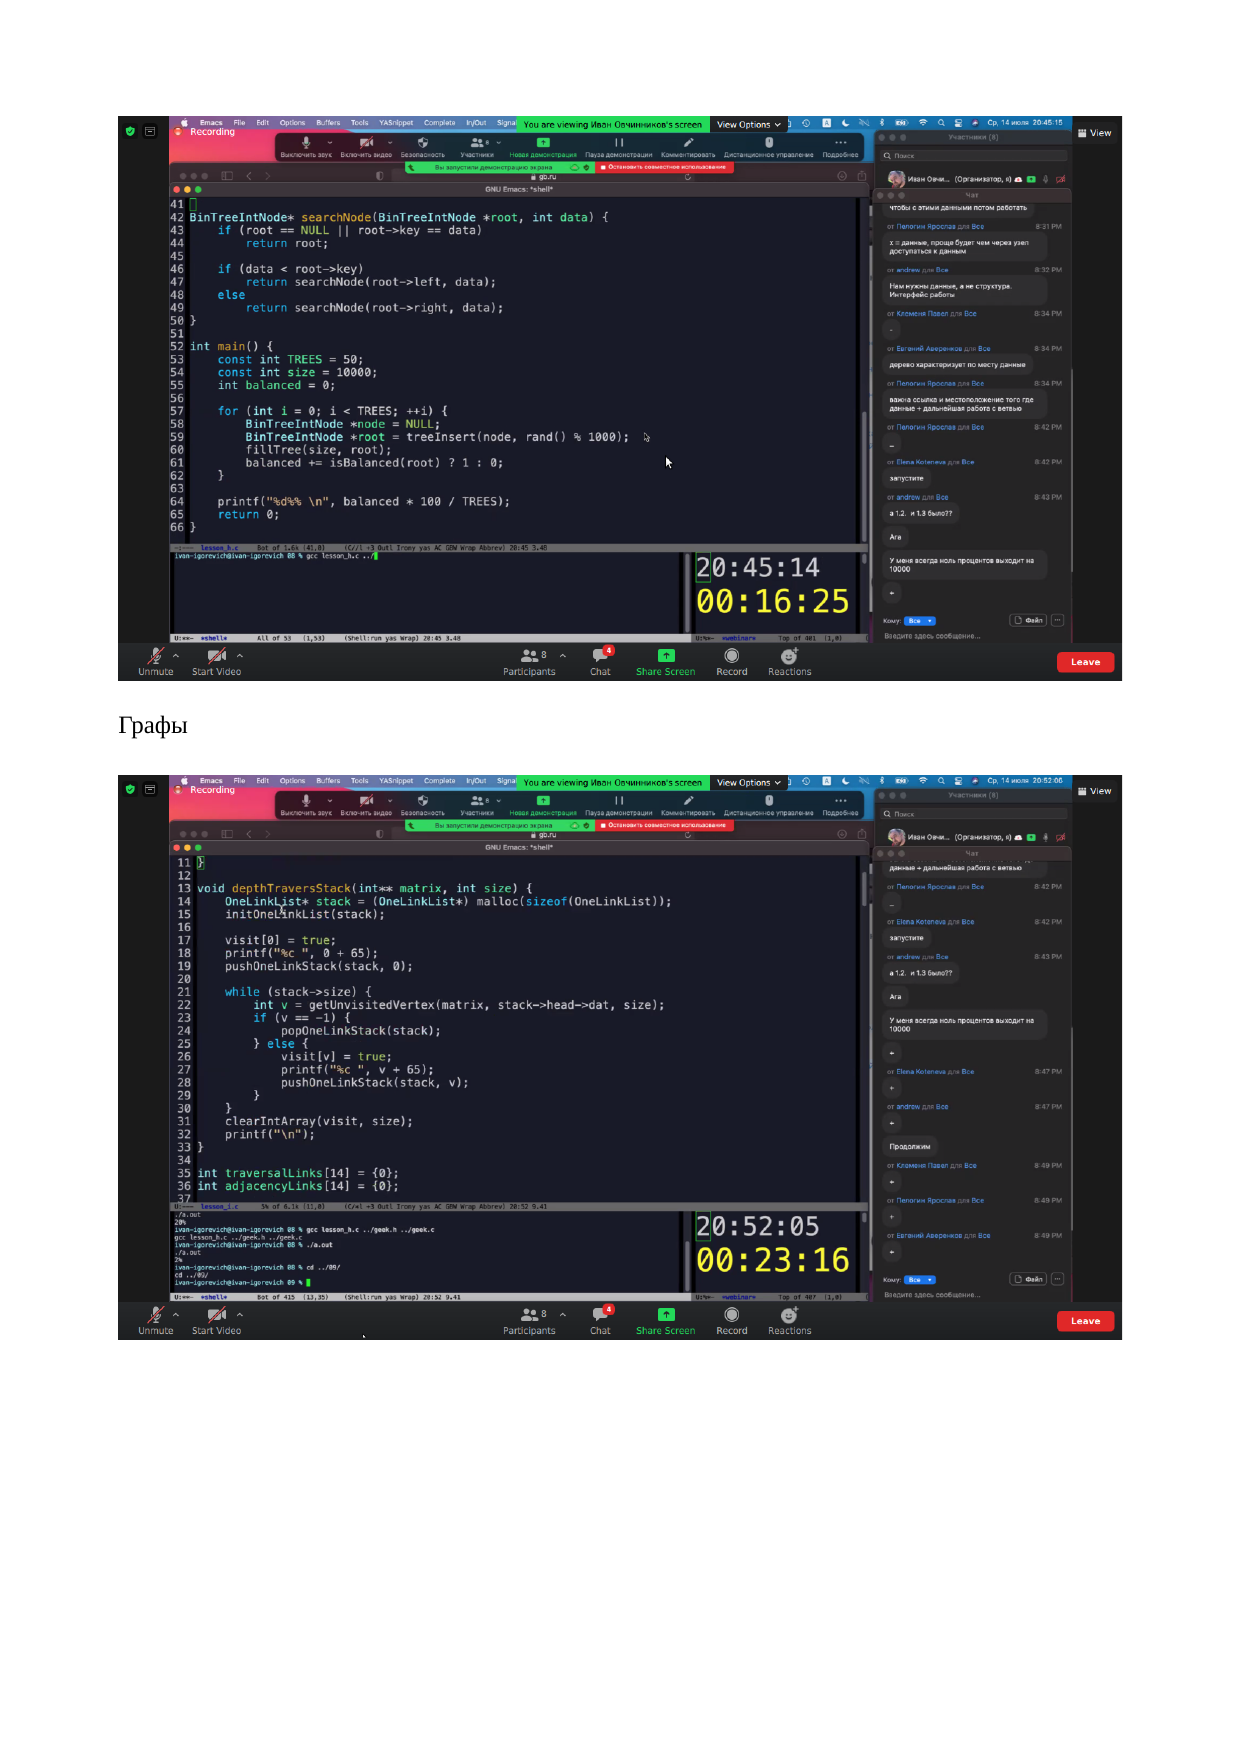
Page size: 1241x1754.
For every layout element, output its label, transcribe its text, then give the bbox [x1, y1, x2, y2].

picture [118, 775, 1123, 1340]
picture [118, 116, 1123, 681]
text Графы [118, 710, 1122, 738]
